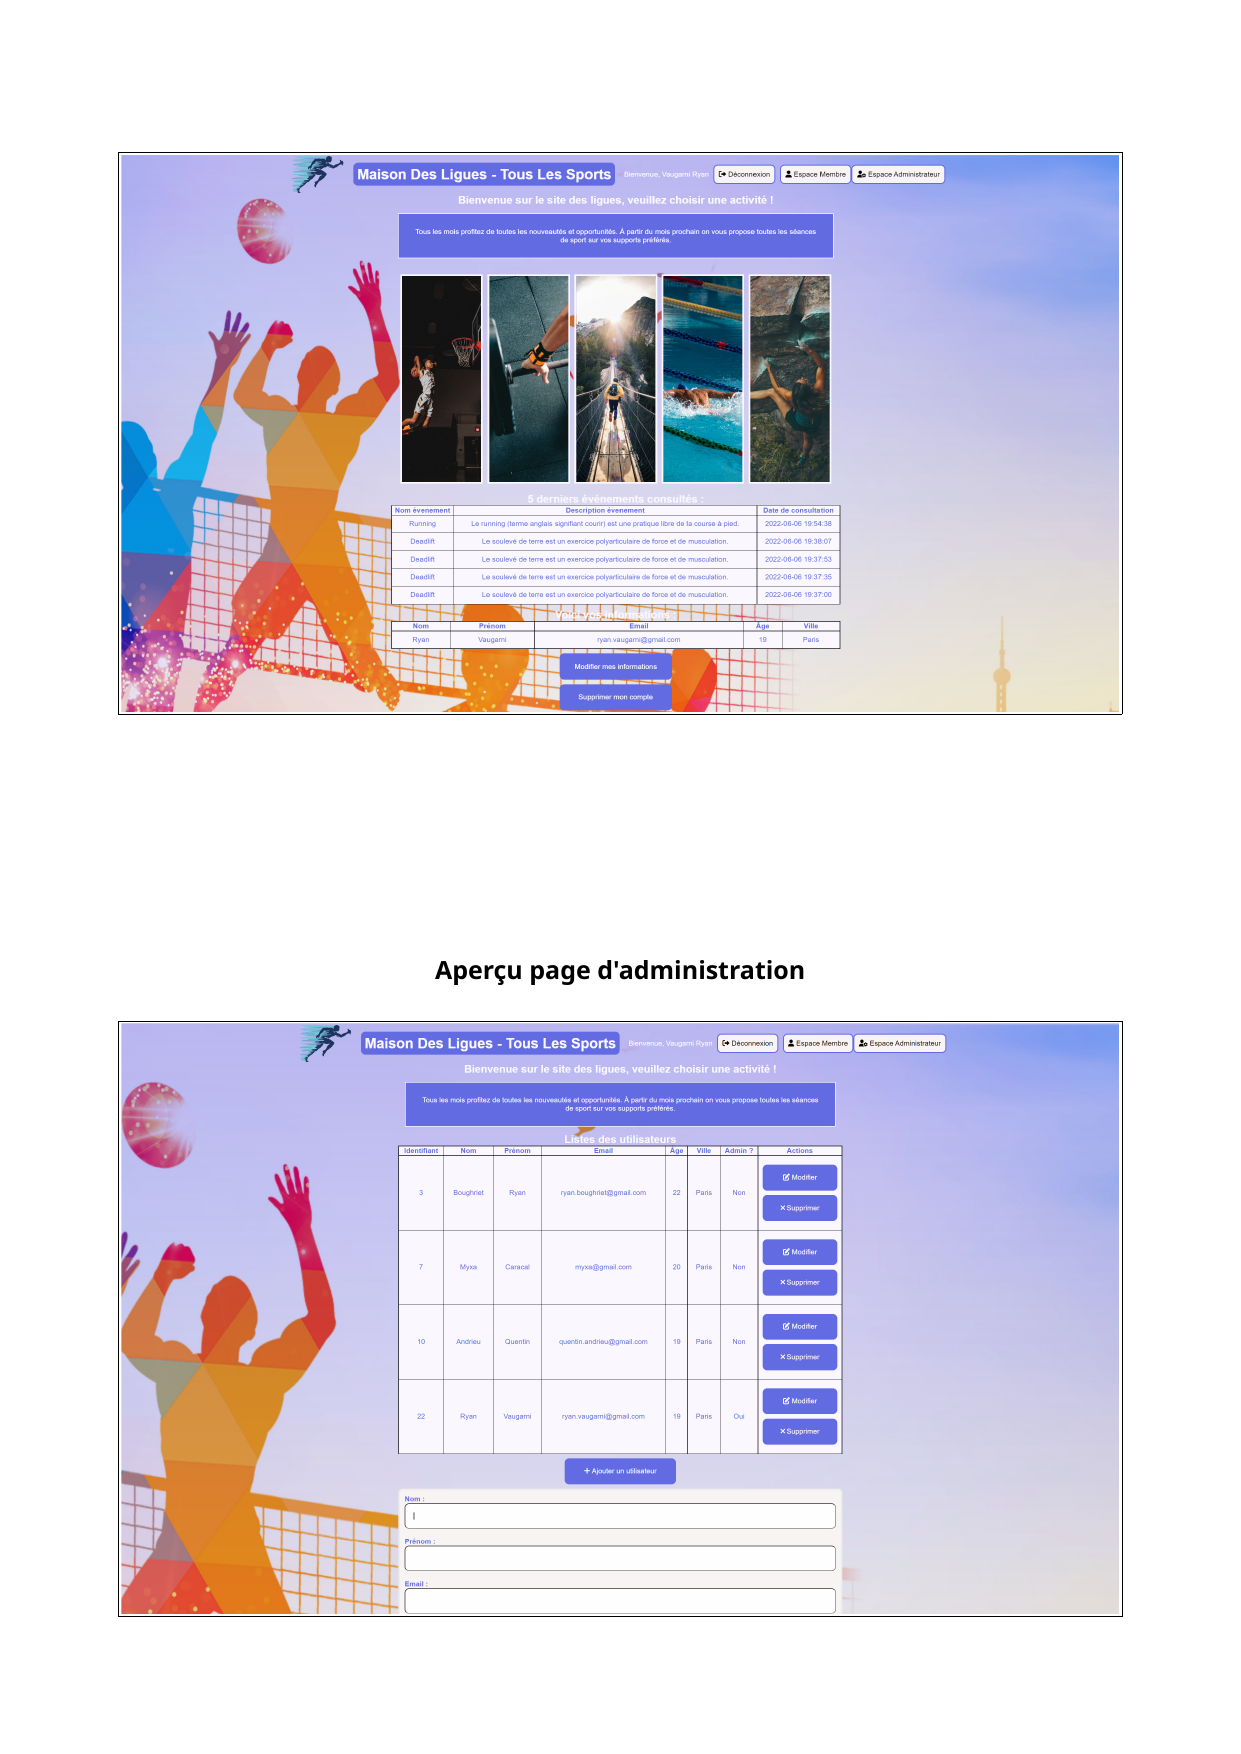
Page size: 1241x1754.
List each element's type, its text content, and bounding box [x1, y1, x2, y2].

picture [121, 155, 1119, 712]
picture [121, 1023, 1119, 1614]
text Aperçu page d'administration [118, 953, 1122, 987]
